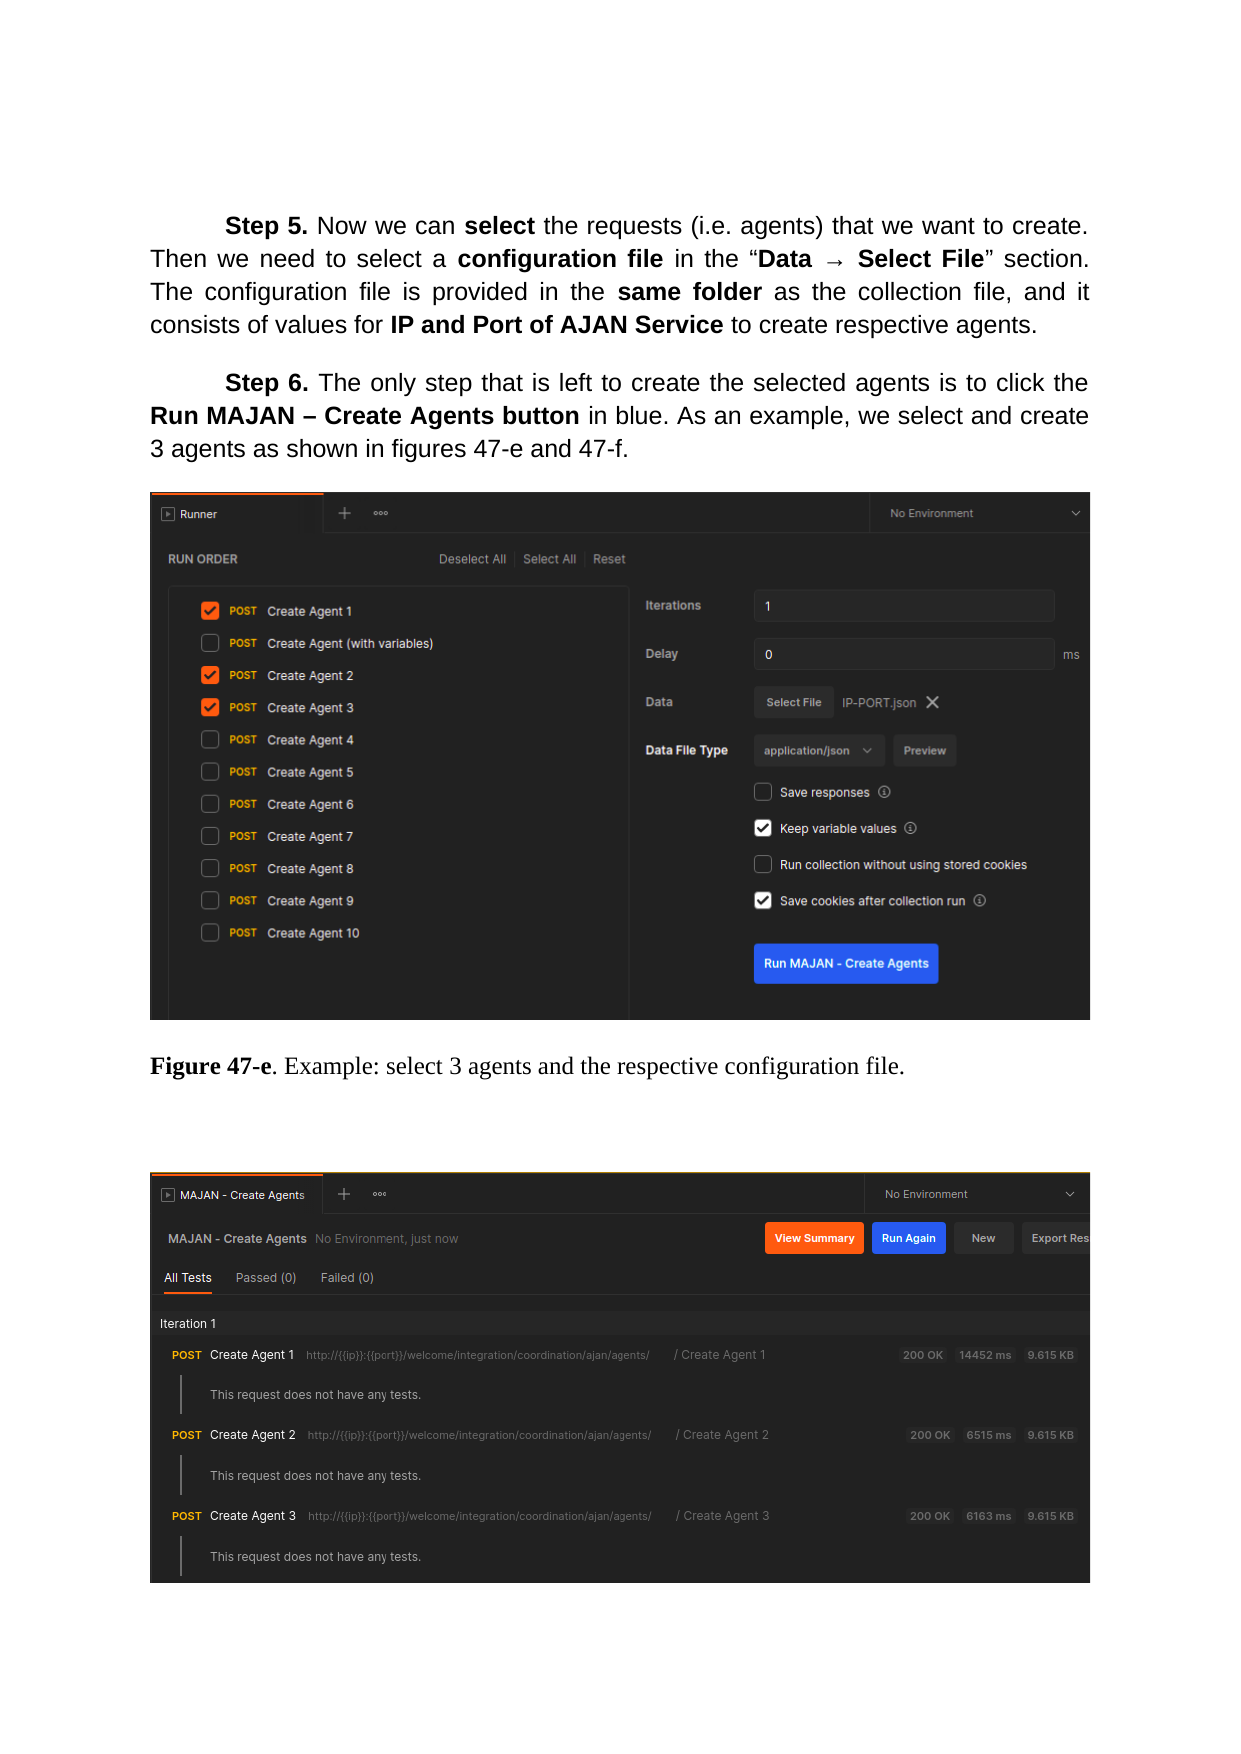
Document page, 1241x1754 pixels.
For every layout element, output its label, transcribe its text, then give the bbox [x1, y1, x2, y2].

picture [150, 492, 1091, 1020]
text Step 6. The only step that is left to create the selected agents is to click the Run MAJAN – Create Agents button in blue. As an example, we select and create 3 agents as shown in figures 47-e and 47-f. [150, 368, 1090, 463]
picture [150, 1172, 1091, 1583]
text Step 5. Now we can select the requests (i.e. agents) that we want to create. Then we need to select a configuration file in the “Data → Select File” section. The configuration file is provided in the same folder as the collection file, and it consists of values for IP and Port of AJAN Service to create respective agents. [150, 211, 1090, 339]
text Figure 47-e. Example: select 3 agents and the respective configuration file. [150, 1051, 1090, 1079]
